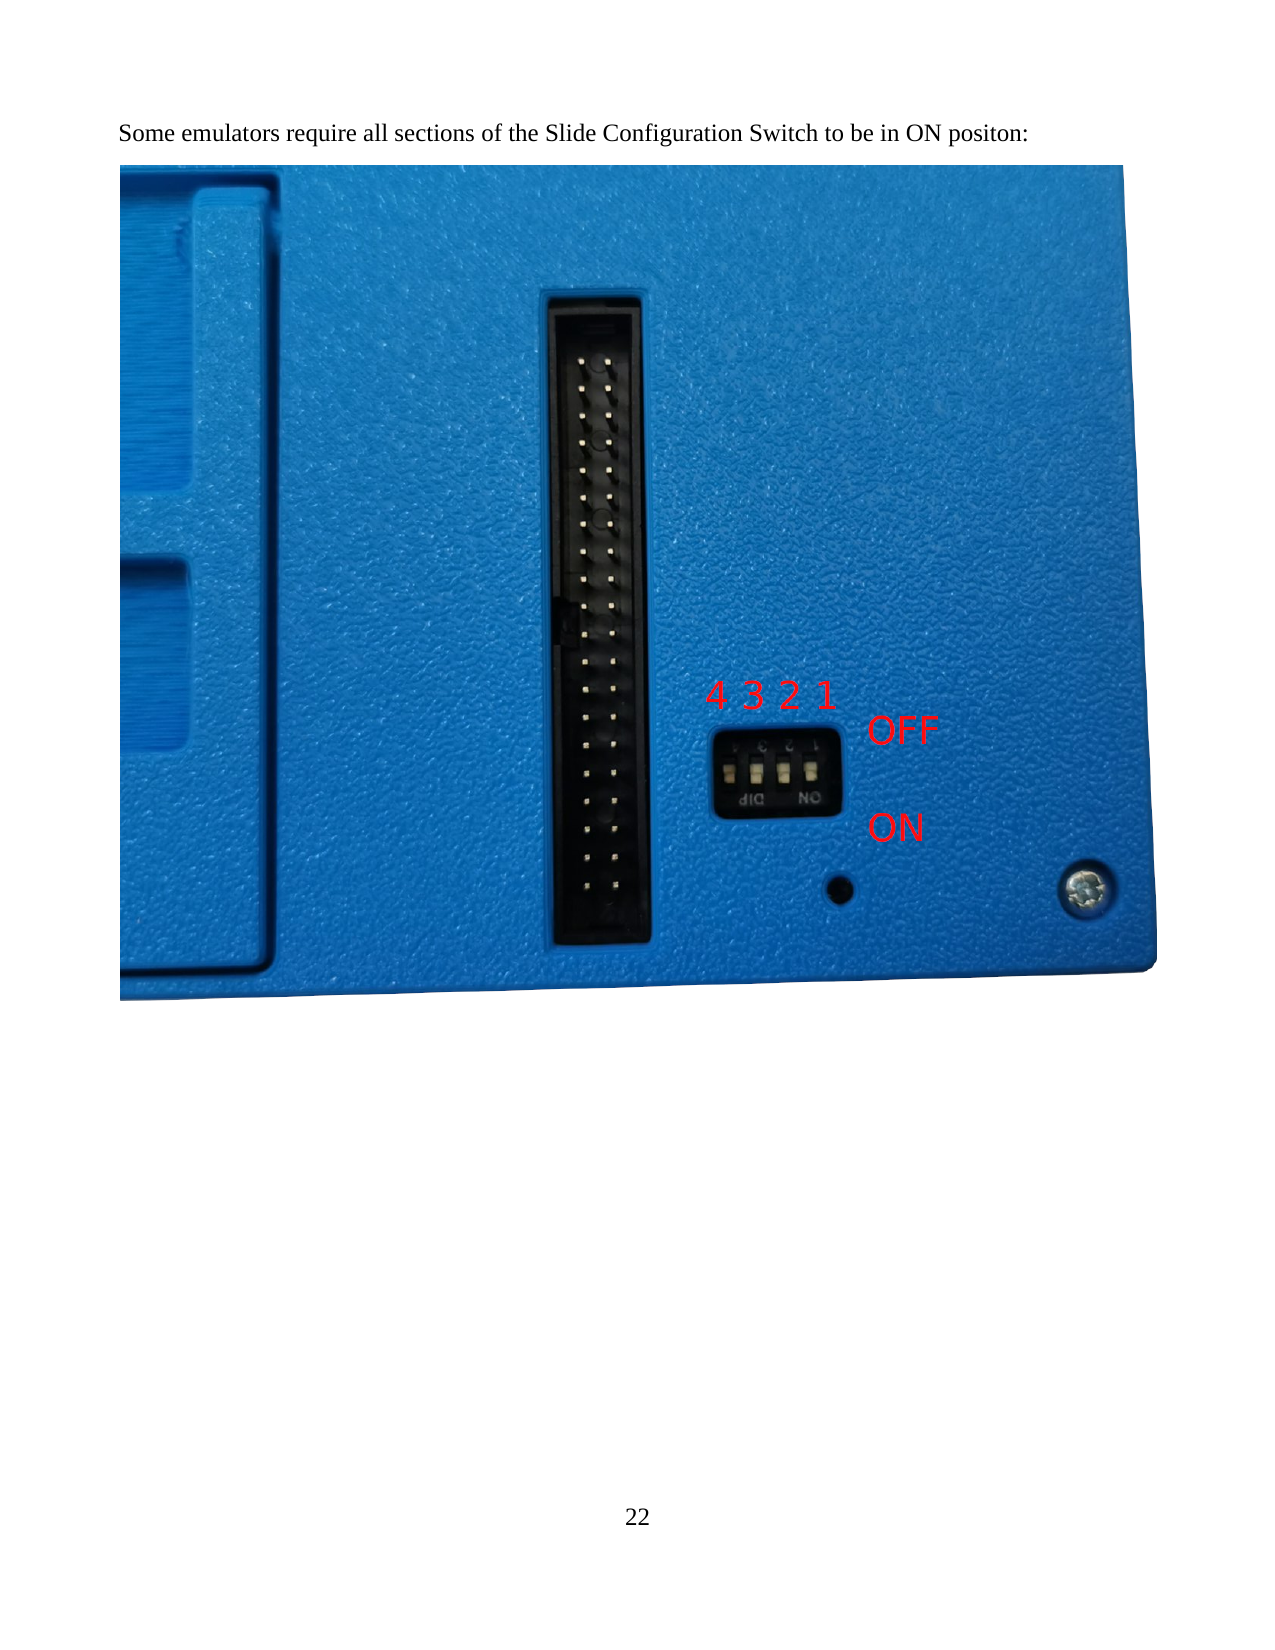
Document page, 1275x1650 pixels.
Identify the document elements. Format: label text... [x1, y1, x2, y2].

text Some emulators require all sections of the Slide Configuration Switch to be in ON positon: [118, 118, 1157, 147]
picture [118, 165, 1157, 1001]
